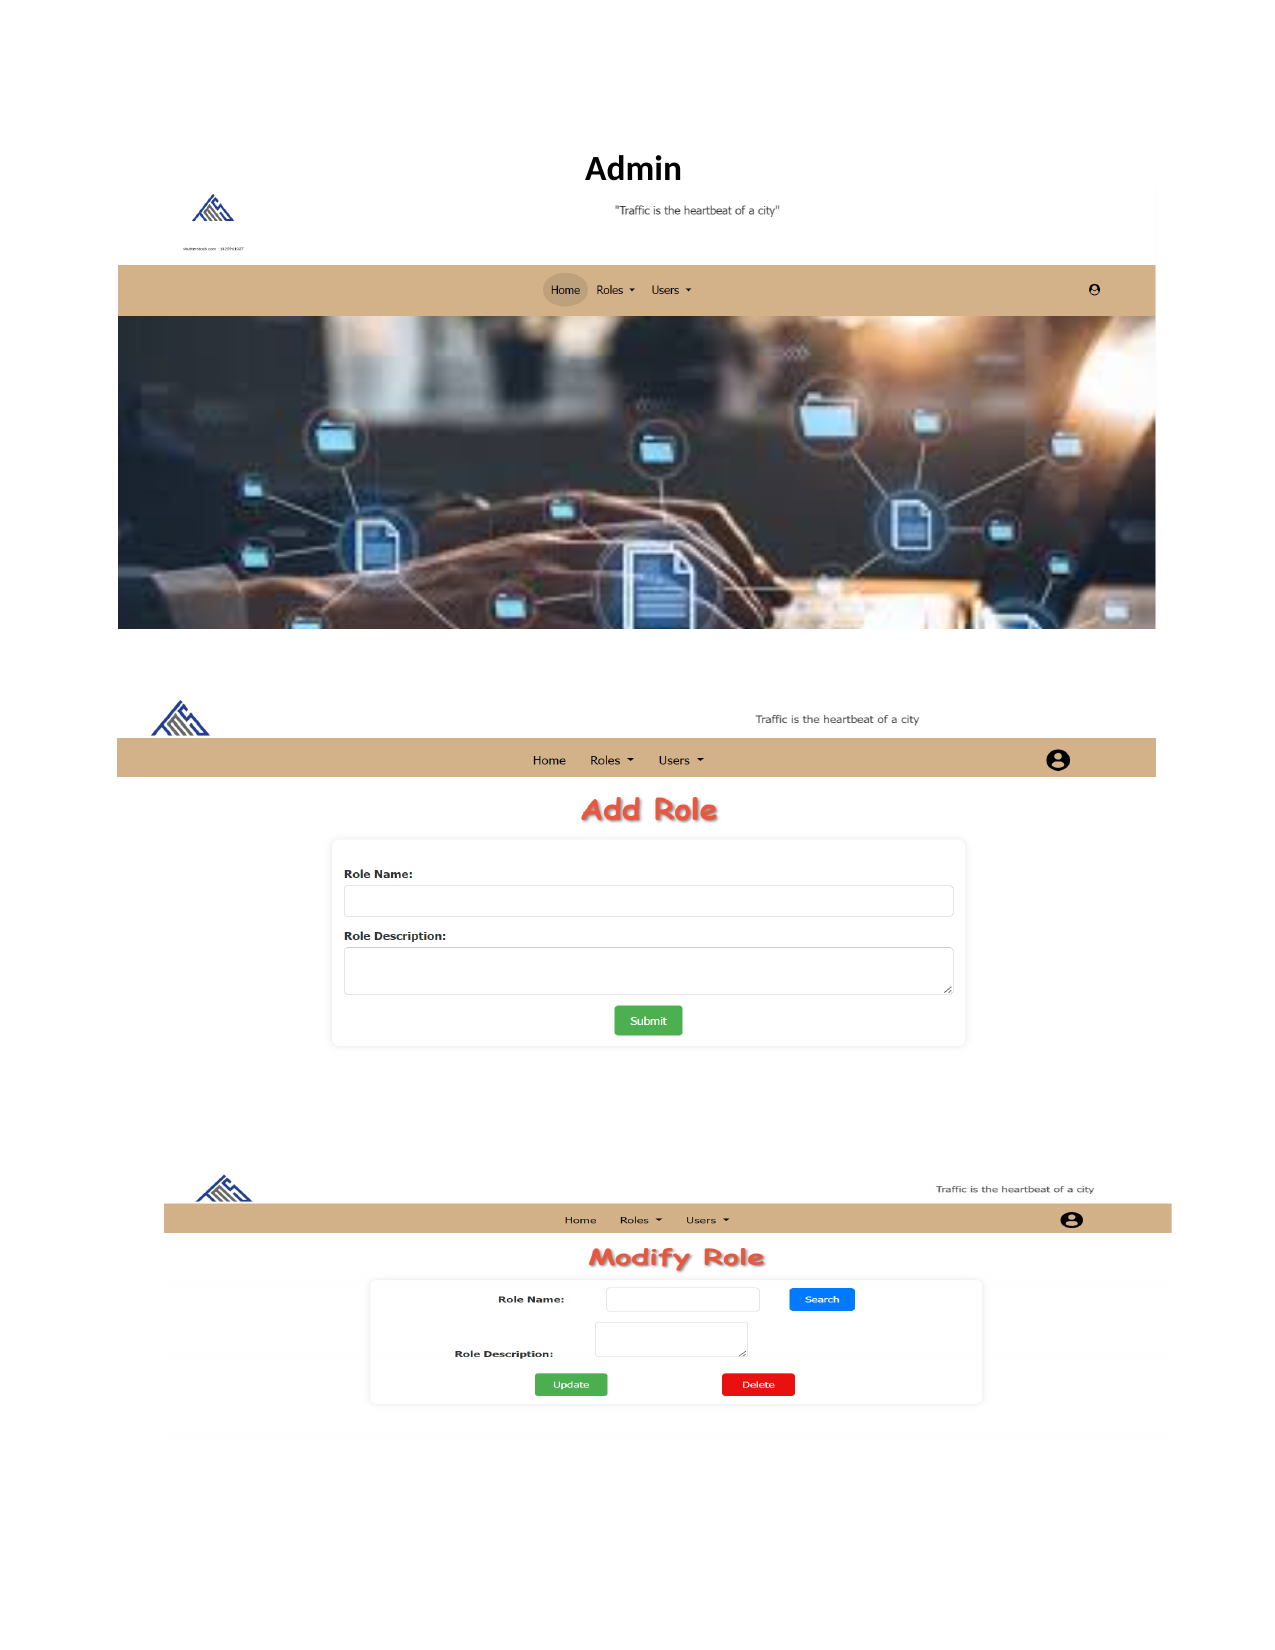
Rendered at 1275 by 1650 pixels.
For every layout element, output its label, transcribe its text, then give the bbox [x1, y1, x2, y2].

text Admin [118, 146, 1157, 189]
picture [118, 189, 1157, 629]
picture [117, 687, 1156, 1105]
picture [164, 1167, 1172, 1473]
